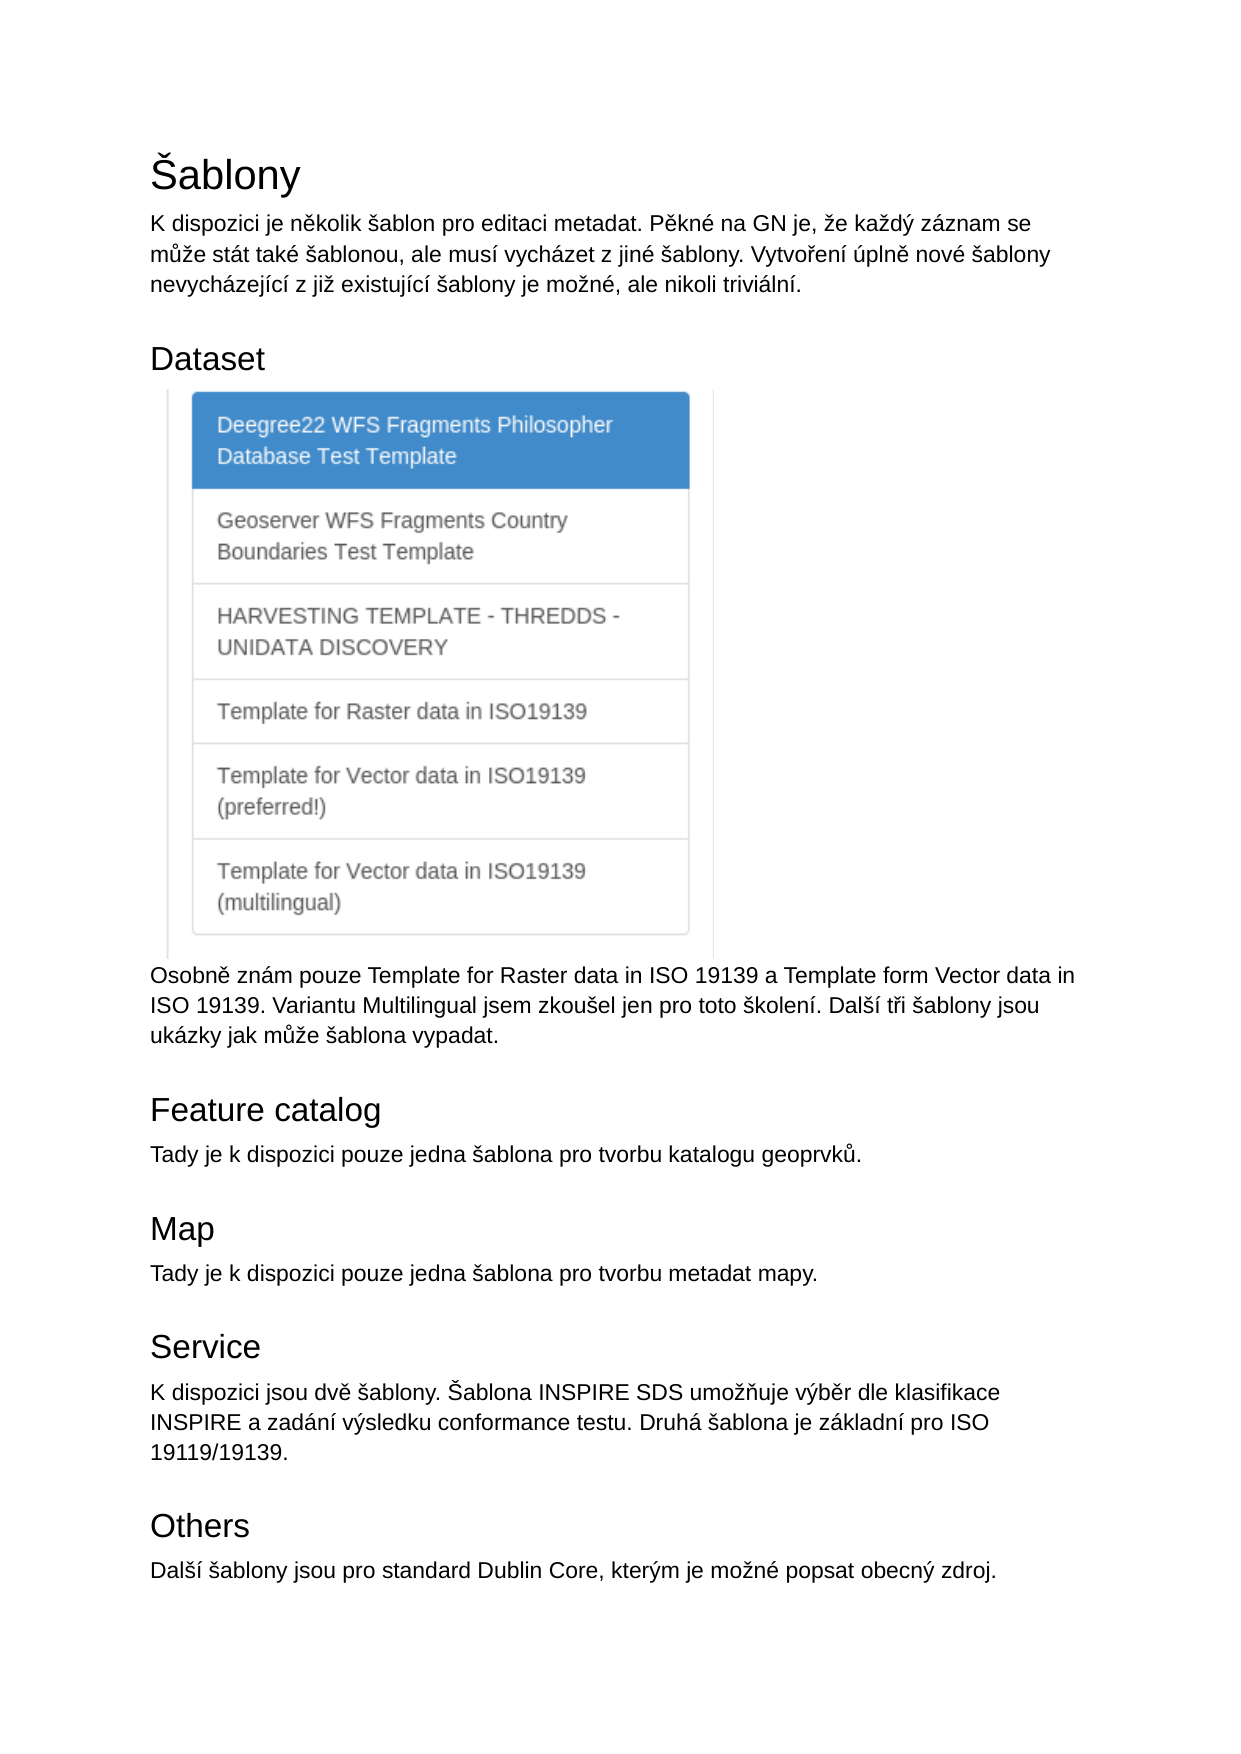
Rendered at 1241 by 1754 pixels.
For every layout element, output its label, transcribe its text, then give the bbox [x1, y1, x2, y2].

subtitle Feature catalog [150, 1090, 1090, 1129]
text Tady je k dispozici pouze jedna šablona pro tvorbu metadat mapy. [150, 1260, 1090, 1286]
text Osobně znám pouze Template for Raster data in ISO 19139 a Template form Vector data in ISO 19139. Variantu Multilingual jsem zkoušel jen pro toto školení. Další tři šablony jsou ukázky jak může šablona vypadat. [150, 962, 1090, 1049]
subtitle Dataset [150, 338, 1090, 377]
picture [150, 389, 714, 959]
text K dispozici je několik šablon pro editaci metadat. Pěkné na GN je, že každý záznam se může stát také šablonou, ale musí vycházet z jiné šablony. Vytvoření úplně nové šablony nevycházející z již existující šablony je možné, ale nikoli triviální. [150, 210, 1090, 297]
subtitle Service [150, 1327, 1090, 1366]
text Další šablony jsou pro standard Dublin Core, kterým je možné popsat obecný zdroj. [150, 1557, 1090, 1584]
text Tady je k dispozici pouze jedna šablona pro tvorbu katalogu geoprvků. [150, 1141, 1090, 1167]
subtitle Others [150, 1507, 1090, 1545]
subtitle Šablony [150, 150, 1090, 198]
text K dispozici jsou dvě šablony. Šablona INSPIRE SDS umožňuje výběr dle klasifikace INSPIRE a zadání výsledku conformance testu. Druhá šablona je základní pro ISO 19119/19139. [150, 1378, 1090, 1465]
subtitle Map [150, 1209, 1090, 1247]
